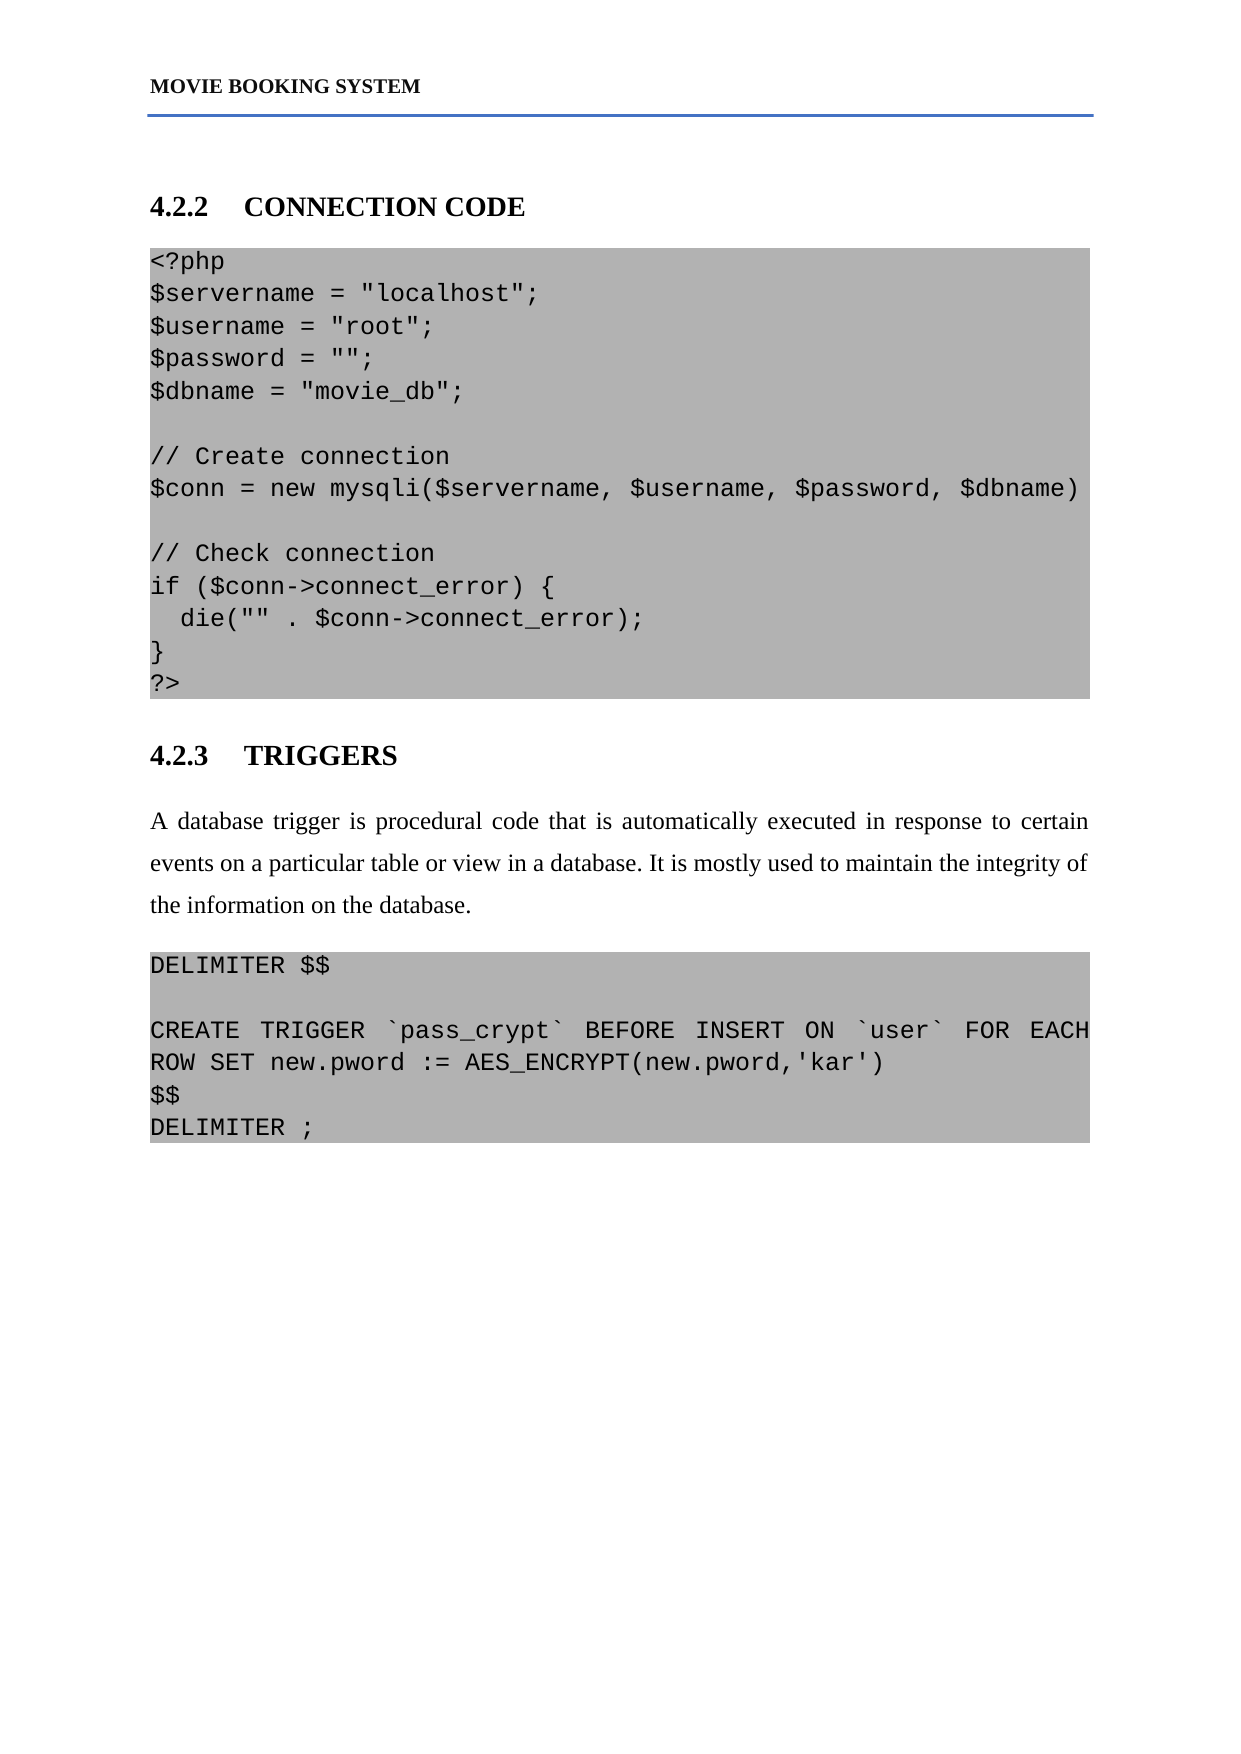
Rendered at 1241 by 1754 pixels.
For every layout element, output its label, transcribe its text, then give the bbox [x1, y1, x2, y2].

text <?php [150, 248, 1090, 277]
text // Check connection [150, 541, 1090, 569]
text $conn = new mysqli($servername, $username, $password, $dbname) [150, 476, 1090, 504]
text die("" . $conn->connect_error); [150, 606, 1090, 634]
text CREATE TRIGGER `pass_crypt` BEFORE INSERT ON `user` FOR EACH ROW SET new.pword := AES_ENCRYPT(new.pword,'kar') [150, 1017, 1090, 1078]
text // Create connection [150, 443, 1090, 472]
text $username = "root"; [150, 313, 1090, 342]
text DELIMITER ; [150, 1115, 1090, 1143]
text ?> [150, 671, 1090, 699]
text A database trigger is procedural code that is automatically executed in response to certain events on a particular table or view in a database. It is mostly used to maintain the integrity of the information on the database. [150, 806, 1089, 918]
text $password = ""; [150, 346, 1090, 374]
text $$ [150, 1082, 1090, 1111]
text $dbname = "movie_db"; [150, 378, 1090, 407]
text 4.2.2 CONNECTION CODE [150, 189, 1090, 222]
text } [150, 638, 1090, 667]
text 4.2.3 TRIGGERS [150, 738, 1090, 772]
text if ($conn->connect_error) { [150, 573, 1090, 602]
text $servername = "localhost"; [150, 281, 1090, 309]
text DELIMITER $$ [150, 952, 1090, 981]
